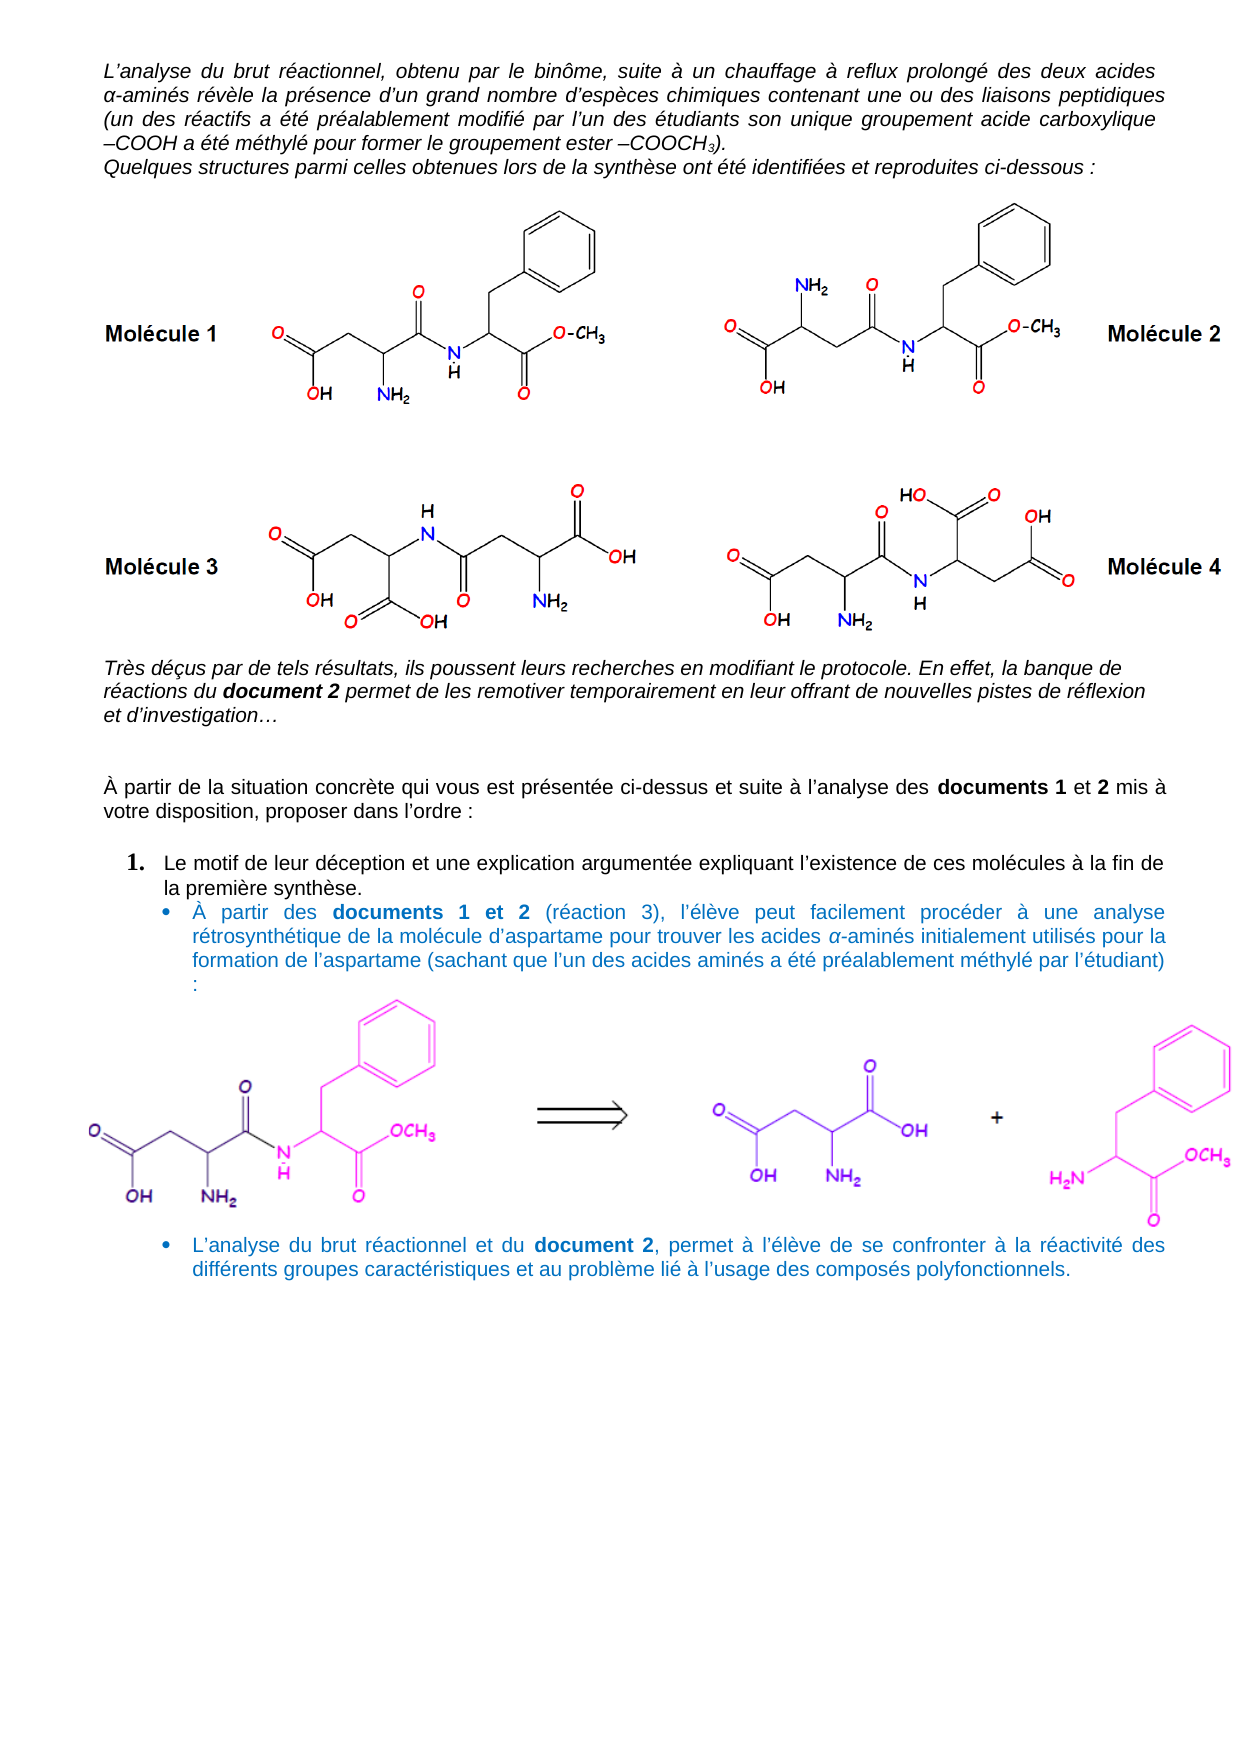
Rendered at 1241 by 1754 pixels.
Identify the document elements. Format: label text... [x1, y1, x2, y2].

text Quelques structures parmi celles obtenues lors de la synthèse ont été identifiées et reproduites ci-dessous : [103, 155, 1166, 179]
picture [88, 995, 1240, 1233]
text Très déçus par de tels résultats, ils poussent leurs recherches en modifiant le protocole. En effet, la banque de réactions du document 2 permet de les remotiver temporairement en leur offrant de nouvelles pistes de réflexion et d’investigation… [103, 655, 1166, 727]
picture [103, 202, 1223, 632]
list Le motif de leur déception et une explication argumentée expliquant l’existence de ces molécules à la fin de la première synthèse. [126, 847, 1166, 900]
list L’analyse du brut réactionnel et du document 2, permet à l’élève de se confronter à la réactivité des différents groupes caractéristiques et au problème lié à l’usage des composés polyfonctionnels. [162, 1233, 1166, 1281]
text À partir de la situation concrète qui vous est présentée ci-dessus et suite à l’analyse des documents 1 et 2 mis à votre disposition, proposer dans l’ordre : [103, 775, 1166, 823]
list À partir des documents 1 et 2 (réaction 3), l’élève peut facilement procéder à une analyse rétrosynthétique de la molécule d’aspartame pour trouver les acides α-aminés initialement utilisés pour la formation de l’aspartame (sachant que l’un des acides aminés a été préalablement méthylé par l’étudiant) : [162, 900, 1166, 995]
text L’analyse du brut réactionnel, obtenu par le binôme, suite à un chauffage à reflux prolongé des deux acides α-aminés révèle la présence d’un grand nombre d’espèces chimiques contenant une ou des liaisons peptidiques (un des réactifs a été préalablement modifié par l’un des étudiants son unique groupement acide carboxylique –COOH a été méthylé pour former le groupement ester –COOCH3). [103, 59, 1166, 155]
